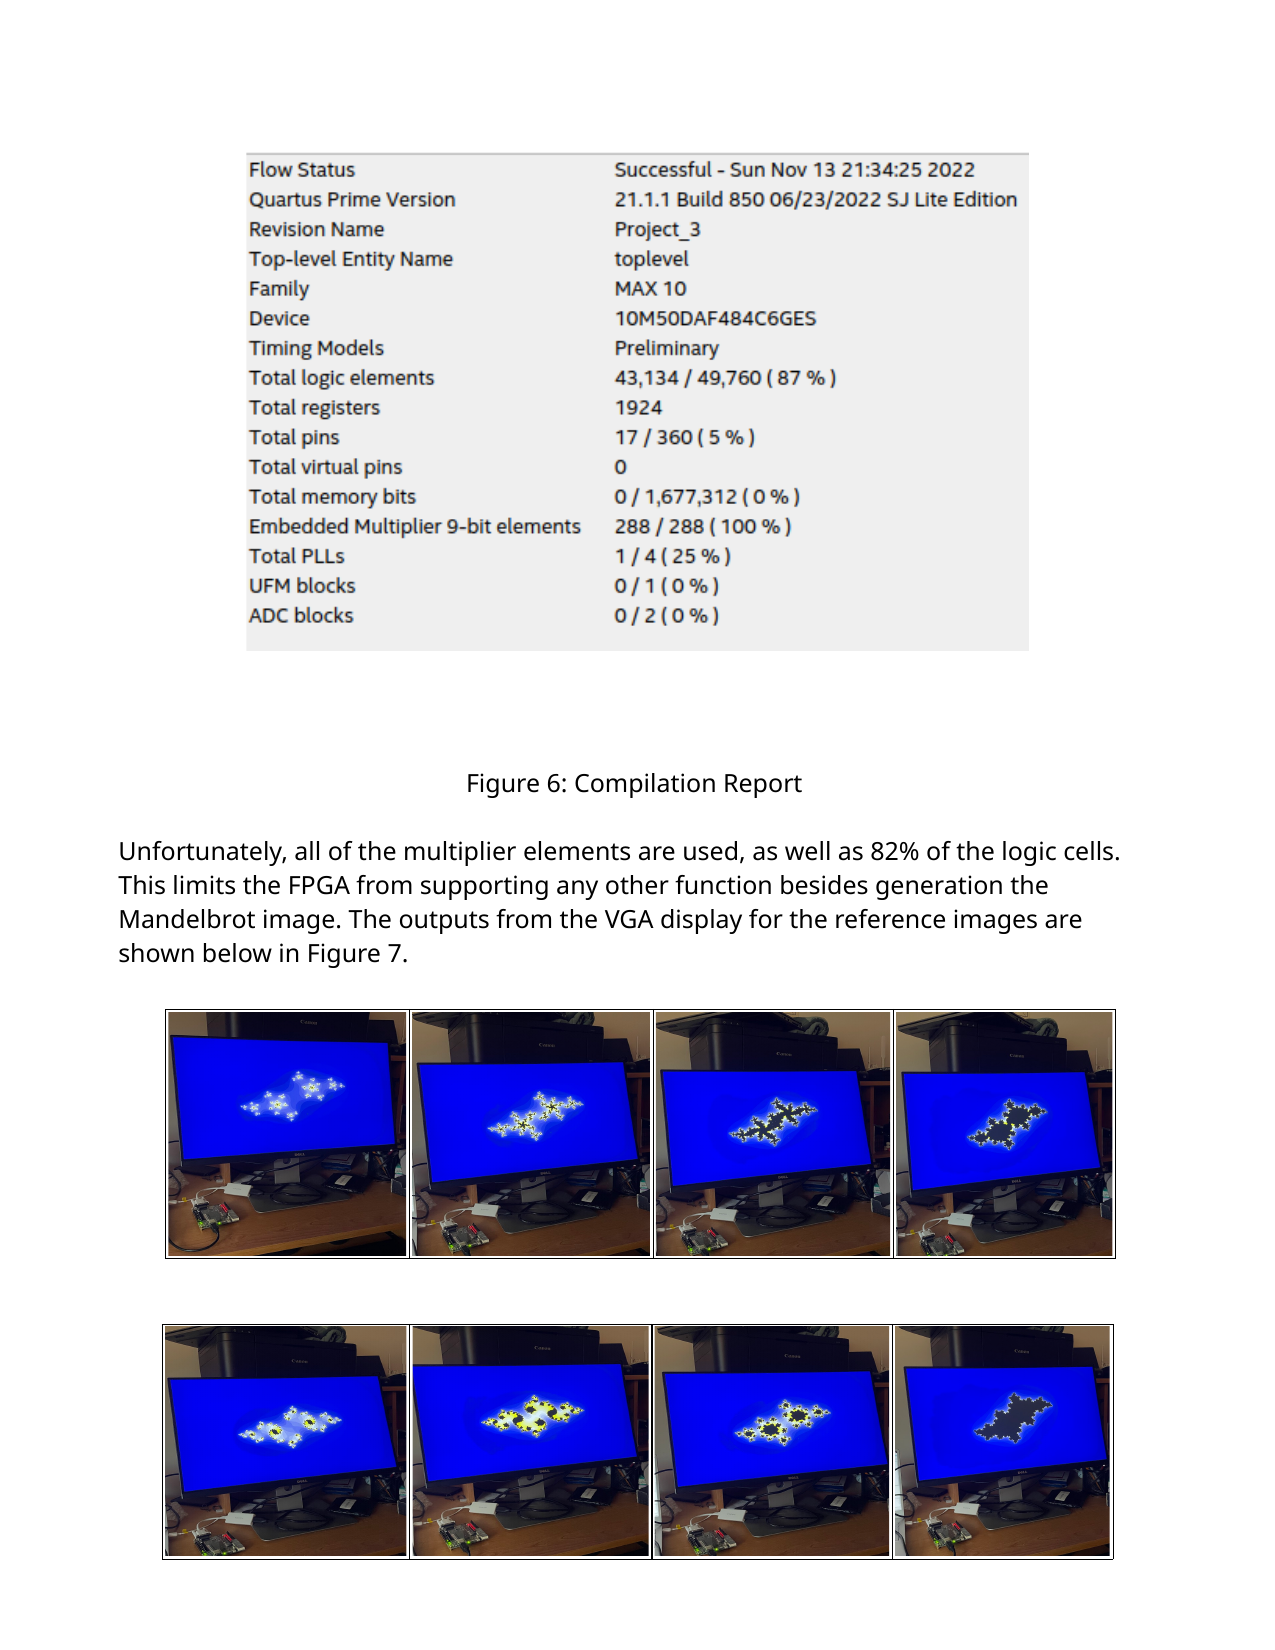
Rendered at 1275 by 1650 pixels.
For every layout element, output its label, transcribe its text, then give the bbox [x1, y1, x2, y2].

text Unfortunately, all of the multiplier elements are used, as well as 82% of the logic cells. This limits the FPGA from supporting any other function besides generation the Mandelbrot image. The outputs from the VGA display for the reference images are shown below in Figure 7. [118, 833, 1157, 970]
picture [412, 1326, 649, 1556]
picture [412, 1012, 650, 1256]
picture [246, 152, 1029, 651]
picture [655, 1012, 891, 1256]
picture [165, 1326, 407, 1556]
picture [895, 1326, 1110, 1556]
text Figure 6: Compilation Report [118, 765, 1157, 799]
picture [168, 1012, 407, 1256]
picture [654, 1326, 890, 1556]
picture [896, 1012, 1113, 1256]
